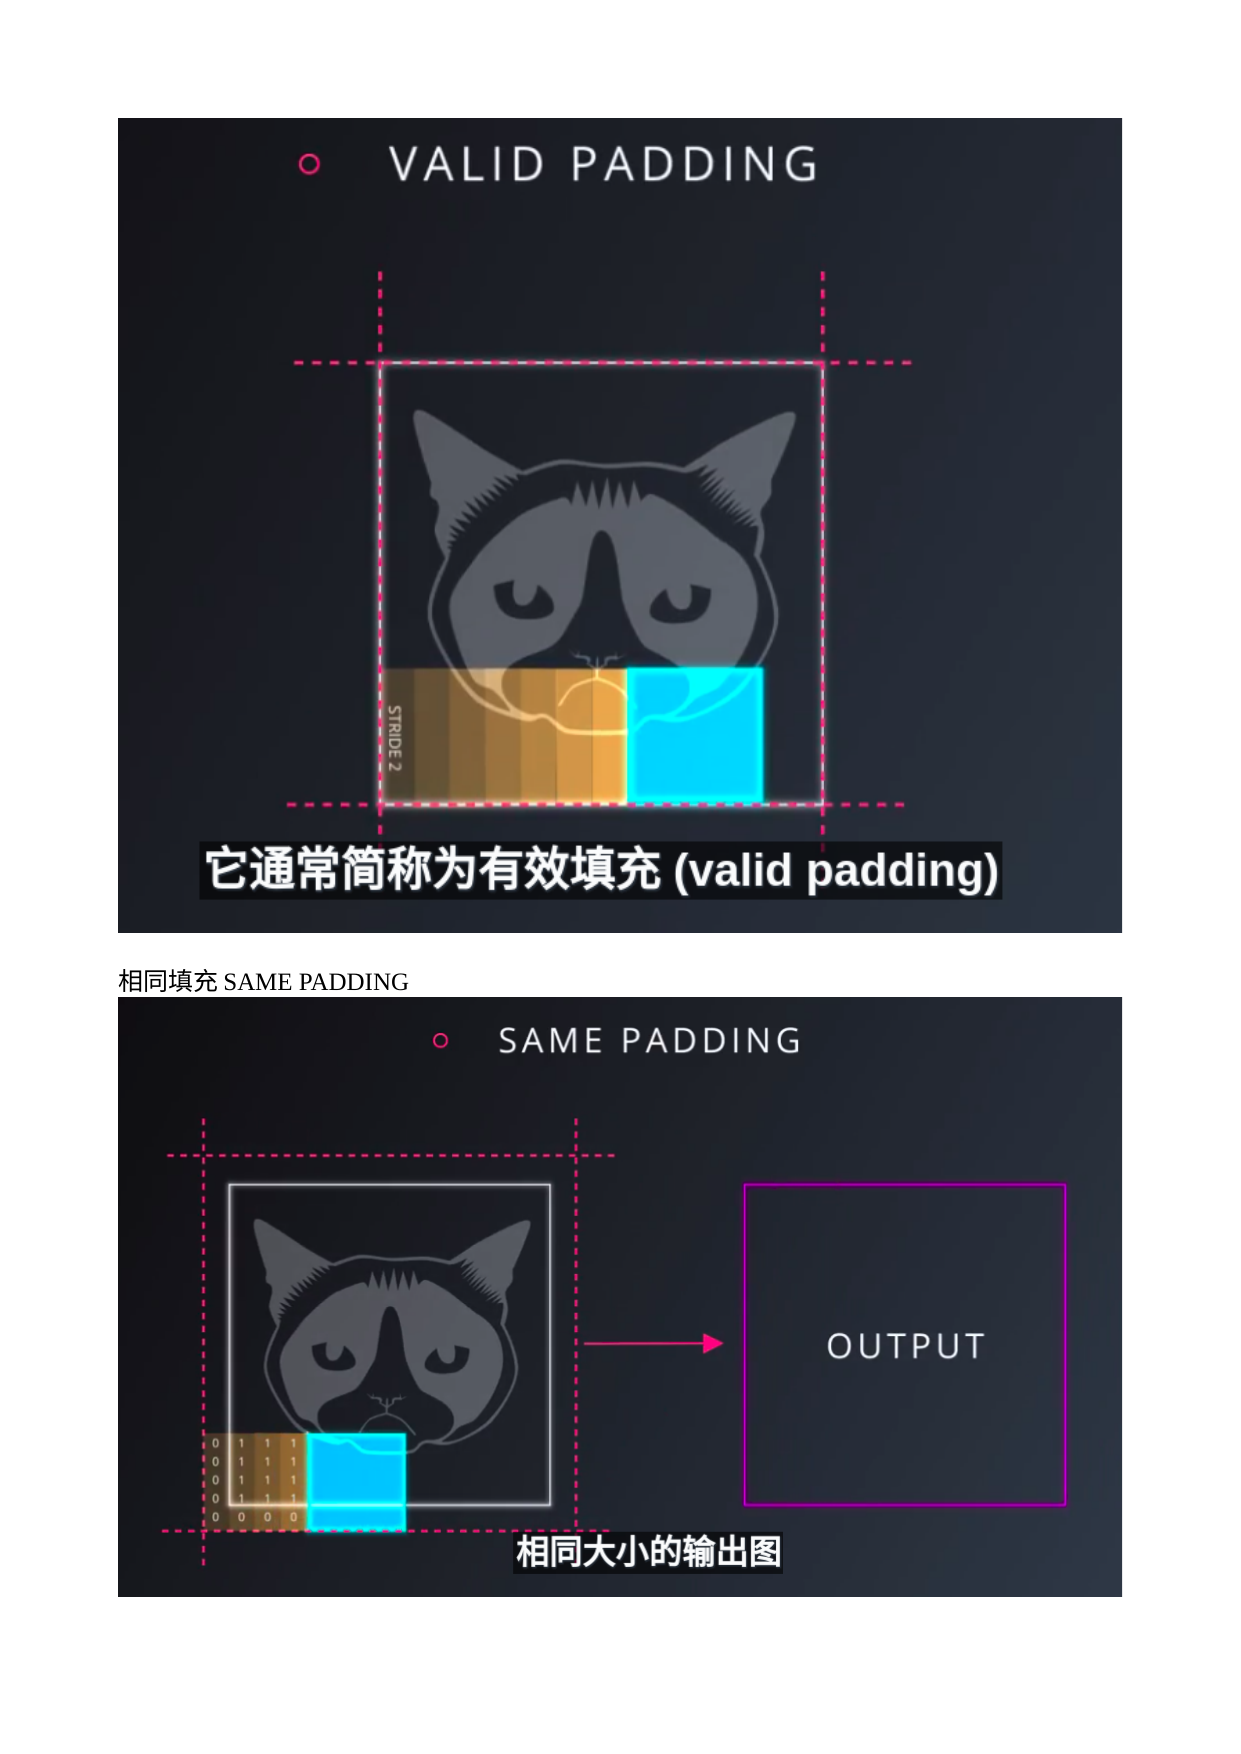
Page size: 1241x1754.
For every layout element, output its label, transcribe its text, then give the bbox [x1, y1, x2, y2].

text 相同填充SAME PADDING [118, 961, 1122, 997]
